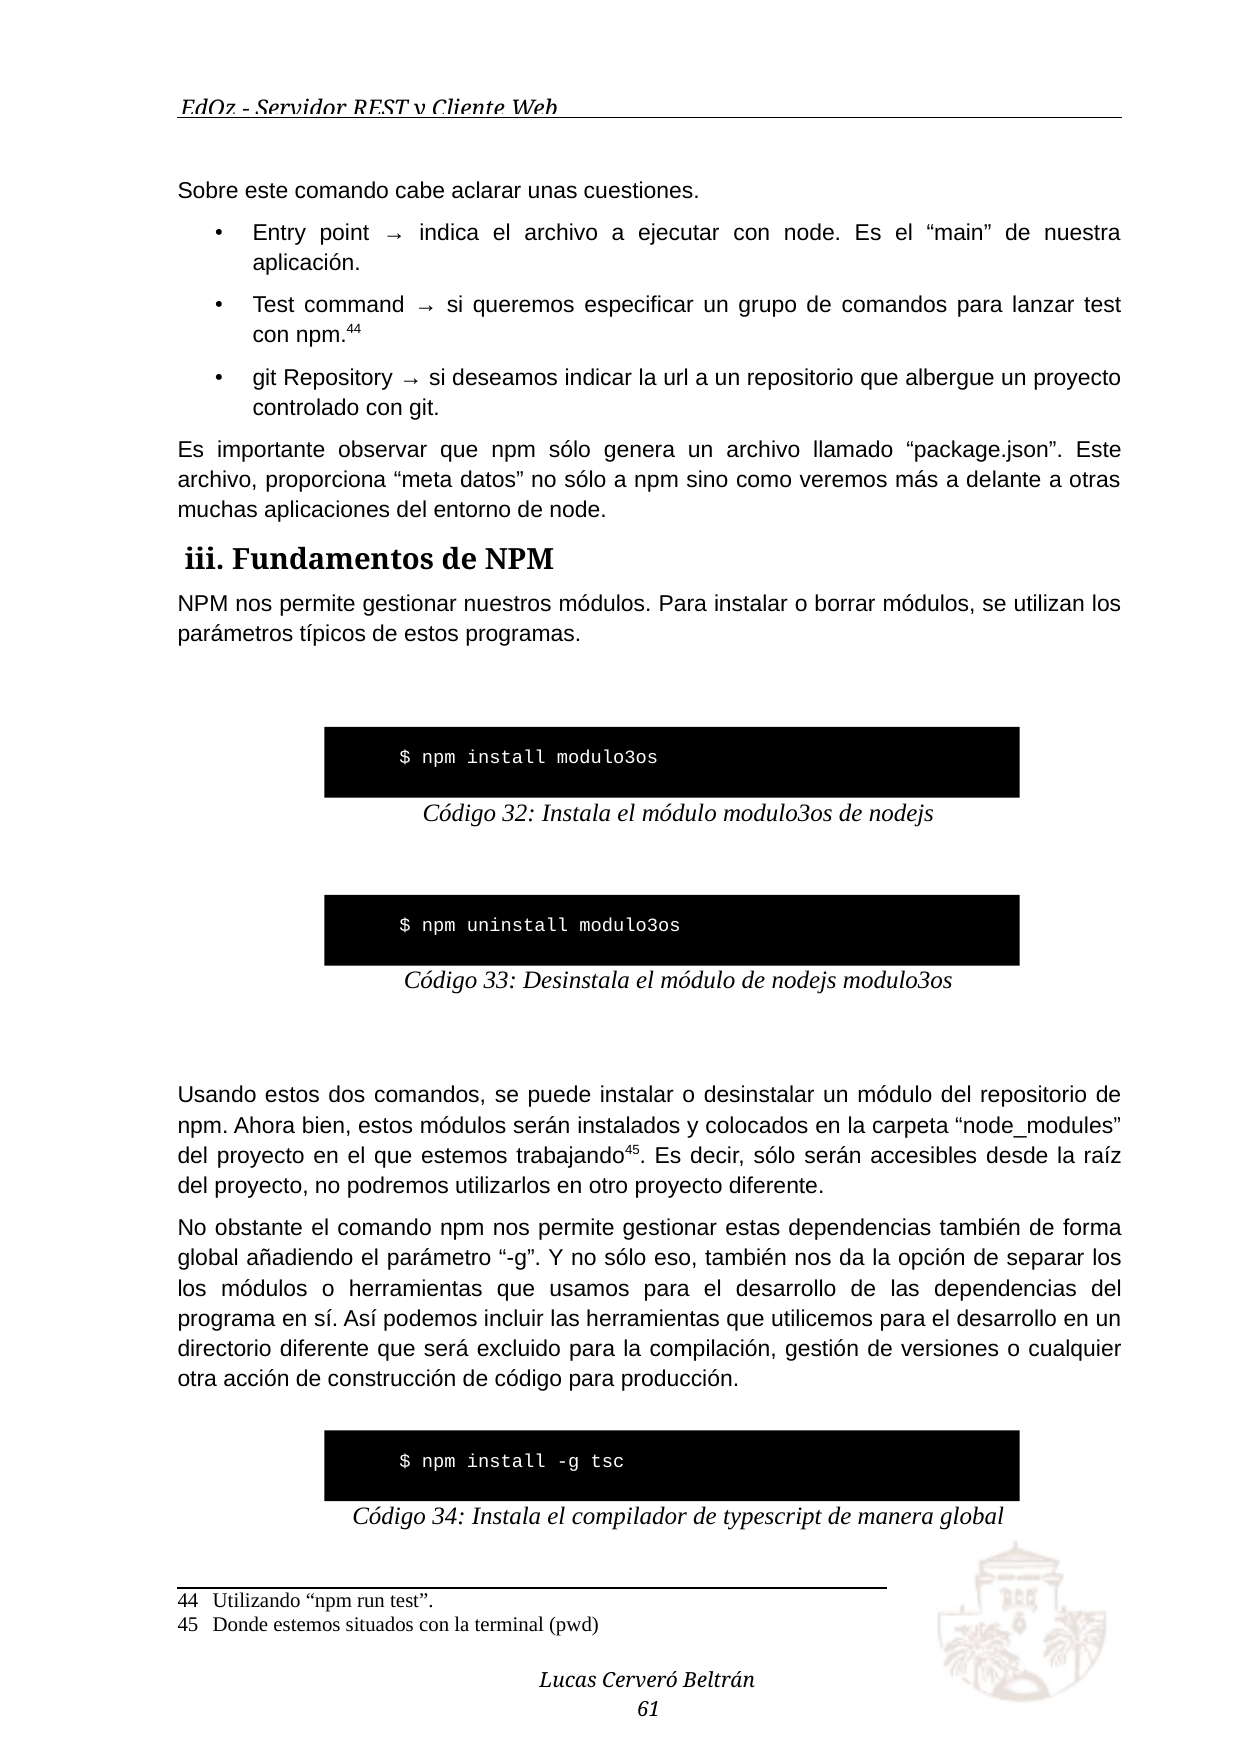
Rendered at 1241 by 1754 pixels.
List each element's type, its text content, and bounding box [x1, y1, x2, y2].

list Fundamentos de NPM [177, 538, 1122, 578]
list git Repository → si deseamos indicar la url a un repositorio que albergue un proyecto controlado con git. [215, 363, 1122, 420]
text NPM nos permite gestionar nuestros módulos. Para instalar o borrar módulos, se utilizan los parámetros típicos de estos programas. [177, 589, 1122, 646]
text Usando estos dos comandos, se puede instalar o desinstalar un módulo del repositorio de npm. Ahora bien, estos módulos serán instalados y colocados en la carpeta “node_modules” del proyecto en el que estemos trabajando. Es decir, sólo serán accesibles desde la raíz del proyecto, no podremos utilizarlos en otro proyecto diferente. [177, 1081, 1122, 1198]
text Código 33: Desinstala el módulo de nodejs modulo3os [324, 894, 1034, 994]
text Código 32: Instala el módulo modulo3os de nodejs [324, 726, 1034, 826]
text Sobre este comando cabe aclarar unas cuestiones. [177, 177, 1122, 203]
list Entry point → indica el archivo a ejecutar con node. Es el “main” de nuestra aplicación. [215, 219, 1122, 276]
text Código 34: Instala el compilador de typescript de manera global [324, 1429, 1034, 1530]
text Es importante observar que npm sólo genera un archivo llamado “package.json”. Este archivo, proporciona “meta datos” no sólo a npm sino como veremos más a delante a otras muchas aplicaciones del entorno de node. [177, 436, 1122, 522]
text Donde estemos situados con la terminal (pwd) [177, 1612, 1122, 1636]
list Test command → si queremos especificar un grupo de comandos para lanzar test con npm. [215, 291, 1122, 348]
text No obstante el comando npm nos permite gestionar estas dependencias también de forma global añadiendo el parámetro “-g”. Y no sólo eso, también nos da la opción de separar los los módulos o herramientas que usamos para el desarrollo de las dependencias del programa en sí. Así podemos incluir las herramientas que utilicemos para el desarrollo en un directorio diferente que será excluido para la compilación, gestión de versiones o cualquier otra acción de construcción de código para producción. [177, 1214, 1122, 1391]
list Utilizando “npm run test”. [177, 1588, 1122, 1612]
